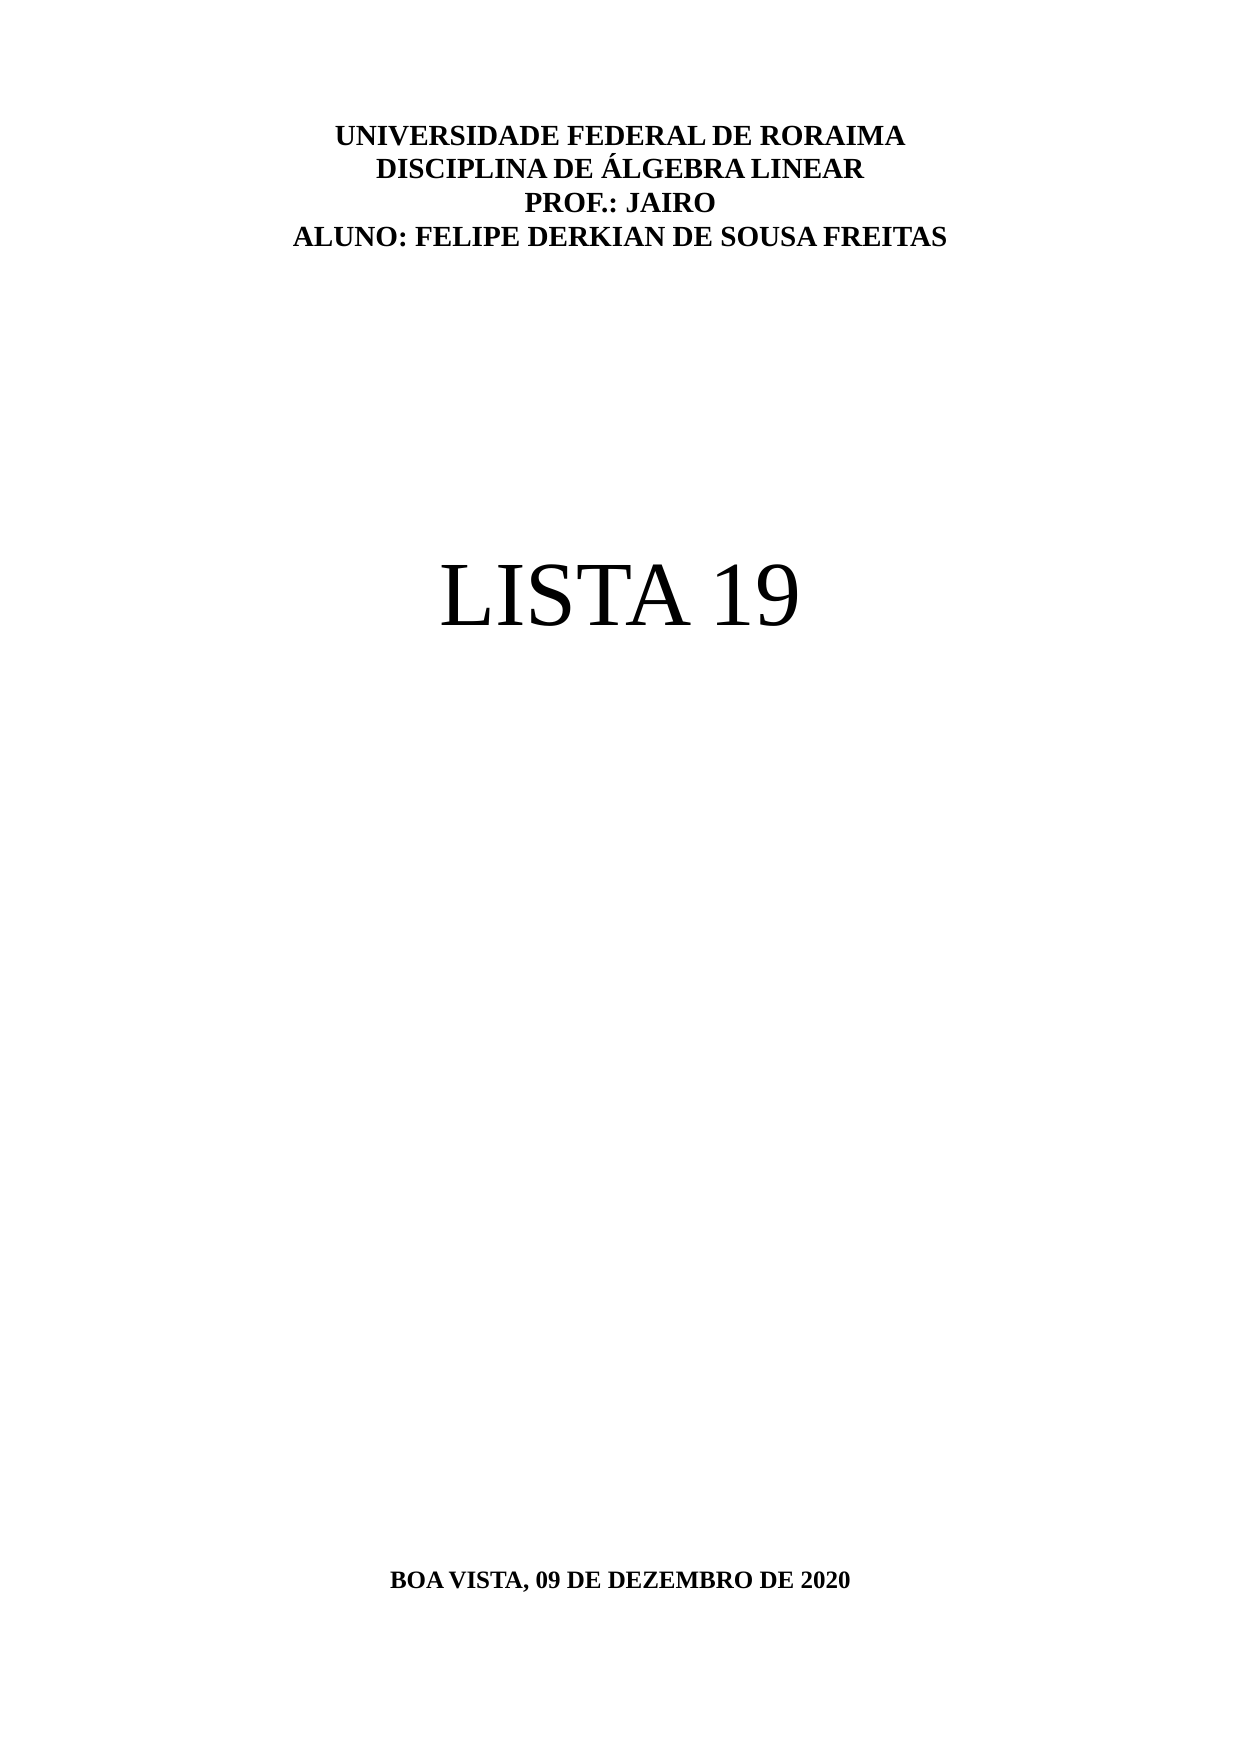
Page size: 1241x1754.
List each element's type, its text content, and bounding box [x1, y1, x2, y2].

text ALUNO: FELIPE DERKIAN DE SOUSA FREITAS [118, 219, 1122, 252]
text PROF.: JAIRO [118, 185, 1122, 219]
text BOA VISTA, 09 DE DEZEMBRO DE 2020 [118, 1565, 1122, 1594]
text DISCIPLINA DE ÁLGEBRA LINEAR [118, 152, 1122, 185]
text LISTA 19 [118, 540, 1122, 645]
text UNIVERSIDADE FEDERAL DE RORAIMA [118, 118, 1122, 152]
